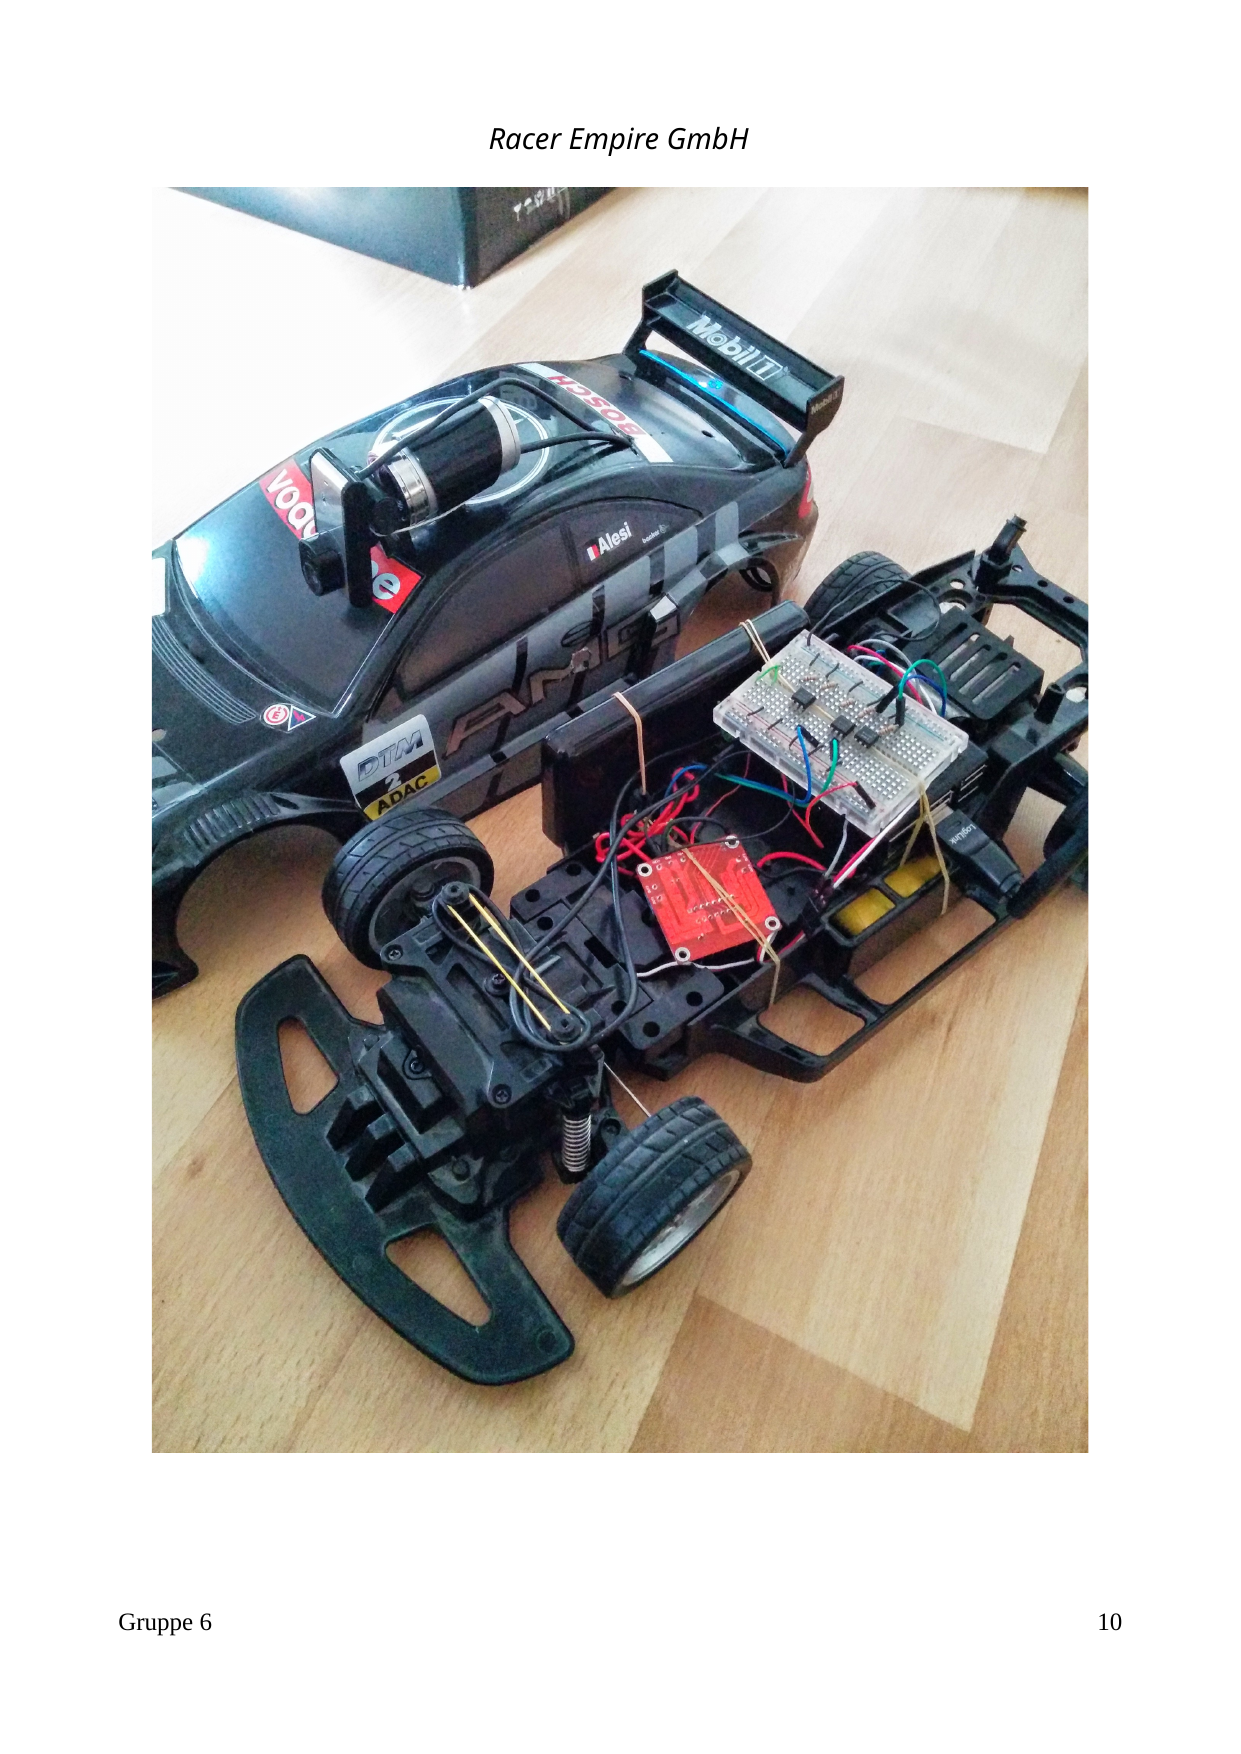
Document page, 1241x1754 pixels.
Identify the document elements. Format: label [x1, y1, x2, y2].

picture [151, 187, 1089, 1453]
